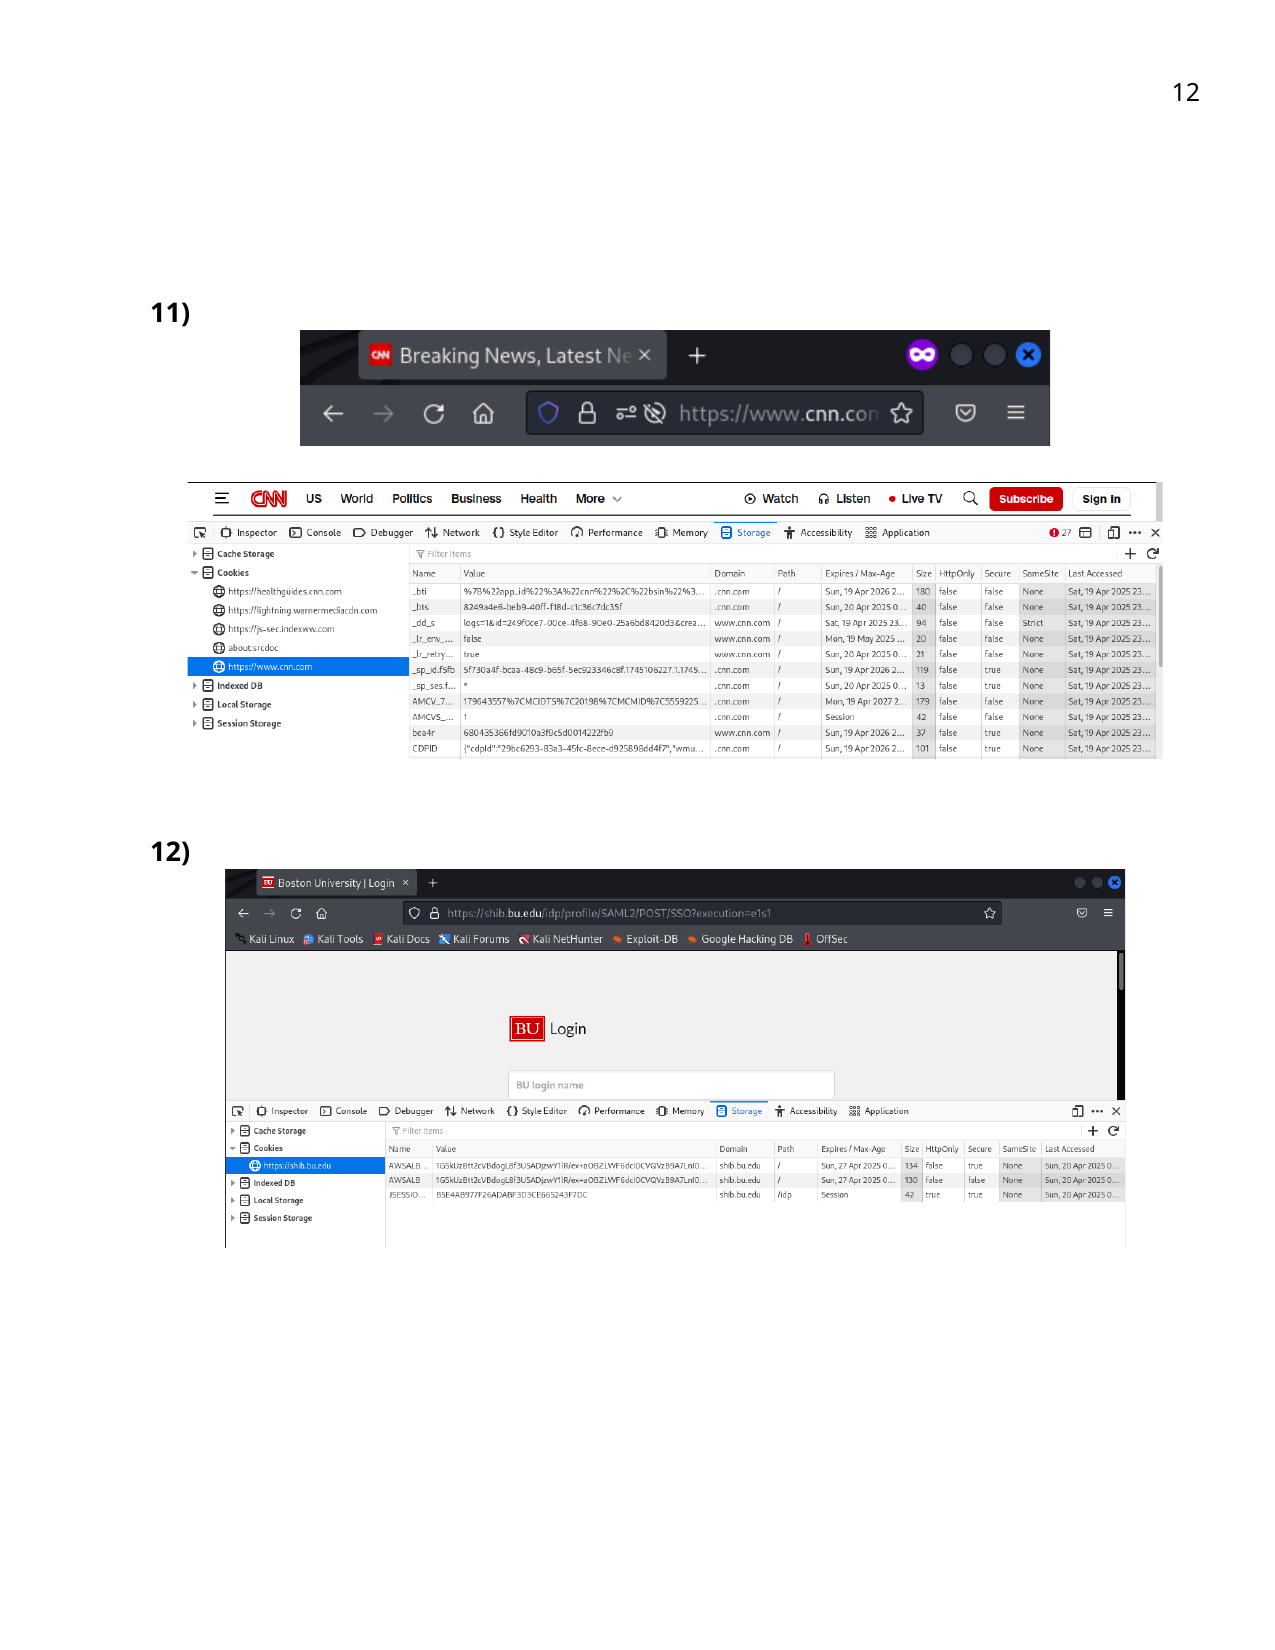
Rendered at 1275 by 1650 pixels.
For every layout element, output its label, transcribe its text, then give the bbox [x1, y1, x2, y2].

picture [225, 869, 1125, 1248]
text 12) [150, 832, 1200, 869]
text 11) [150, 293, 1200, 330]
picture [300, 330, 1050, 446]
picture [187, 482, 1163, 759]
